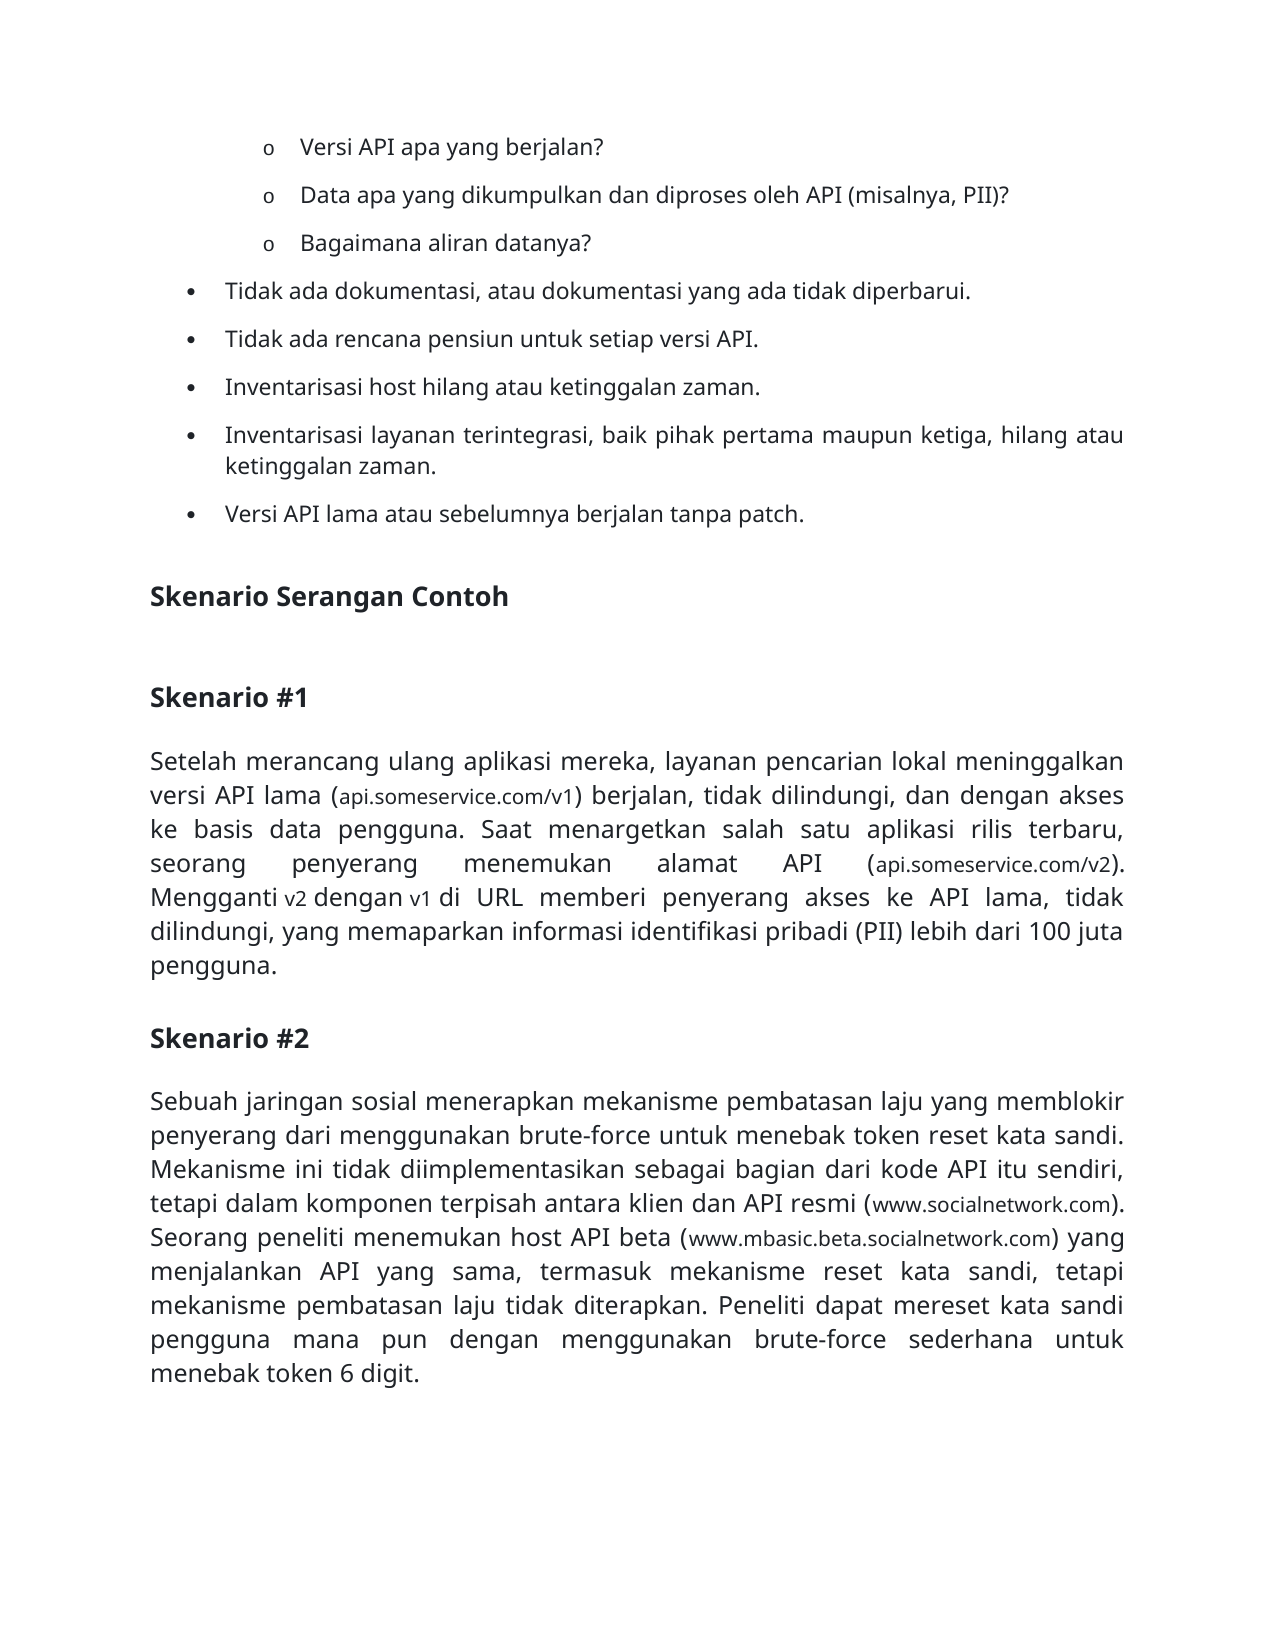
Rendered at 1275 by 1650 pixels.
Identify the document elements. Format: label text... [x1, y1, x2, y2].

list Data apa yang dikumpulkan dan diproses oleh API (misalnya, PII)? [262, 179, 1125, 210]
subtitle Skenario #1 [150, 679, 1125, 716]
list Tidak ada rencana pensiun untuk setiap versi API. [187, 323, 1125, 354]
list Inventarisasi host hilang atau ketinggalan zaman. [187, 371, 1125, 402]
list Tidak ada dokumentasi, atau dokumentasi yang ada tidak diperbarui. [187, 275, 1125, 306]
text Setelah merancang ulang aplikasi mereka, layanan pencarian lokal meninggalkan versi API lama (api.someservice.com/v1) berjalan, tidak dilindungi, dan dengan akses ke basis data pengguna. Saat menargetkan salah satu aplikasi rilis terbaru, seorang penyerang menemukan alamat API (api.someservice.com/v2). Mengganti v2 dengan v1 di URL memberi penyerang akses ke API lama, tidak dilindungi, yang memaparkan informasi identifikasi pribadi (PII) lebih dari 100 juta pengguna. [150, 743, 1125, 982]
subtitle Skenario Serangan Contoh [150, 577, 1125, 614]
subtitle Skenario #2 [150, 1019, 1125, 1056]
text Sebuah jaringan sosial menerapkan mekanisme pembatasan laju yang memblokir penyerang dari menggunakan brute-force untuk menebak token reset kata sandi. Mekanisme ini tidak diimplementasikan sebagai bagian dari kode API itu sendiri, tetapi dalam komponen terpisah antara klien dan API resmi (www.socialnetwork.com). Seorang peneliti menemukan host API beta (www.mbasic.beta.socialnetwork.com) yang menjalankan API yang sama, termasuk mekanisme reset kata sandi, tetapi mekanisme pembatasan laju tidak diterapkan. Peneliti dapat mereset kata sandi pengguna mana pun dengan menggunakan brute-force sederhana untuk menebak token 6 digit. [150, 1084, 1125, 1390]
list Inventarisasi layanan terintegrasi, baik pihak pertama maupun ketiga, hilang atau ketinggalan zaman. [187, 419, 1125, 481]
list Versi API lama atau sebelumnya berjalan tanpa patch. [187, 498, 1125, 529]
list Versi API apa yang berjalan? [262, 131, 1125, 162]
list Bagaimana aliran datanya? [262, 227, 1125, 258]
